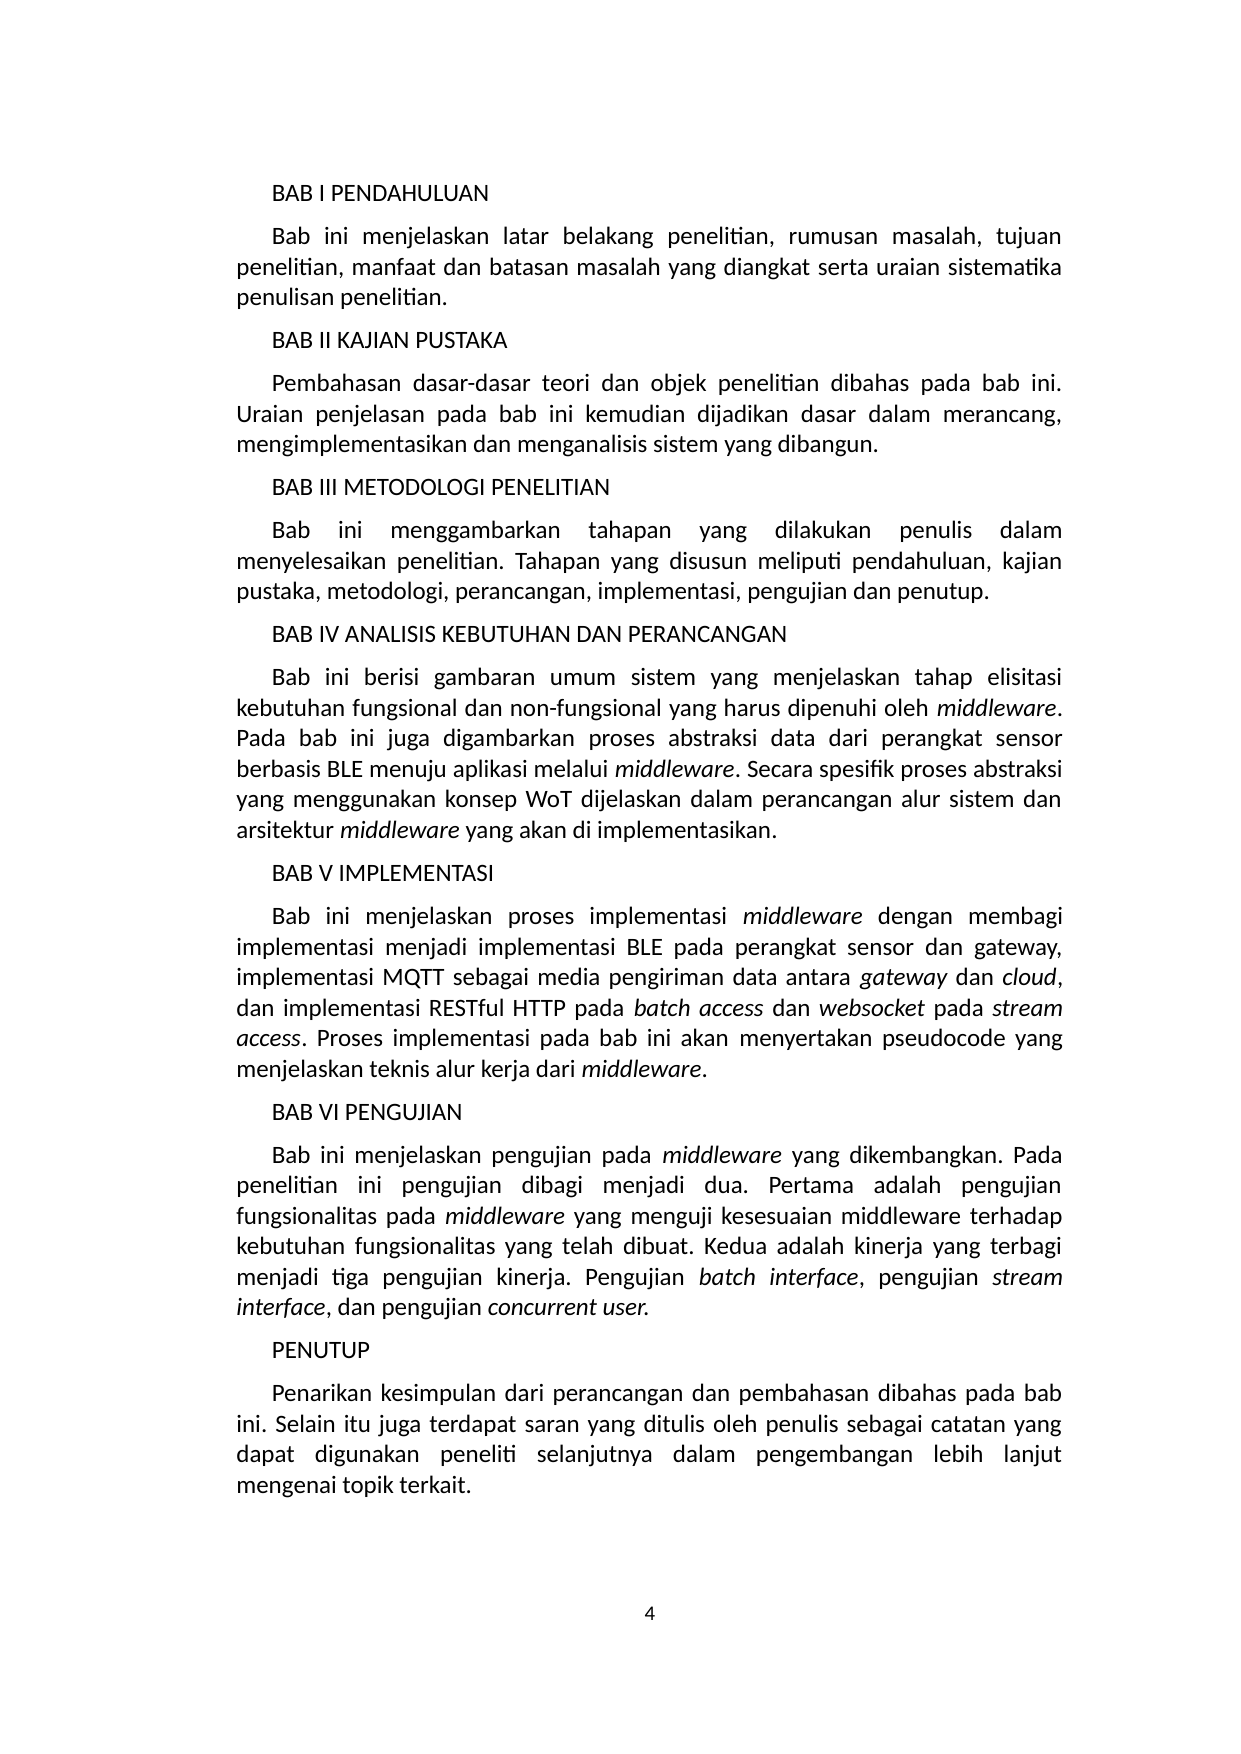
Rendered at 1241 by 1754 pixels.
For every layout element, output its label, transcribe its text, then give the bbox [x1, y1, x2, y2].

text Bab ini menggambarkan tahapan yang dilakukan penulis dalam menyelesaikan penelitian. Tahapan yang disusun meliputi pendahuluan, kajian pustaka, metodologi, perancangan, implementasi, pengujian dan penutup. [236, 514, 1063, 606]
text BAB III METODOLOGI PENELITIAN [236, 471, 1063, 502]
text BAB II KAJIAN PUSTAKA [236, 324, 1063, 355]
text BAB IV ANALISIS KEBUTUHAN DAN PERANCANGAN [236, 618, 1063, 649]
text Bab ini menjelaskan pengujian pada middleware yang dikembangkan. Pada penelitian ini pengujian dibagi menjadi dua. Pertama adalah pengujian fungsionalitas pada middleware yang menguji kesesuaian middleware terhadap kebutuhan fungsionalitas yang telah dibuat. Kedua adalah kinerja yang terbagi menjadi tiga pengujian kinerja. Pengujian batch interface, pengujian stream interface, dan pengujian concurrent user. [236, 1139, 1063, 1322]
text Bab ini berisi gambaran umum sistem yang menjelaskan tahap elisitasi kebutuhan fungsional dan non-fungsional yang harus dipenuhi oleh middleware. Pada bab ini juga digambarkan proses abstraksi data dari perangkat sensor berbasis BLE menuju aplikasi melalui middleware. Secara spesifik proses abstraksi yang menggunakan konsep WoT dijelaskan dalam perancangan alur sistem dan arsitektur middleware yang akan di implementasikan. [236, 661, 1063, 844]
text BAB V IMPLEMENTASI [236, 857, 1063, 888]
text Bab ini menjelaskan proses implementasi middleware dengan membagi implementasi menjadi implementasi BLE pada perangkat sensor dan gateway, implementasi MQTT sebagai media pengiriman data antara gateway dan cloud, dan implementasi RESTful HTTP pada batch access dan websocket pada stream access. Proses implementasi pada bab ini akan menyertakan pseudocode yang menjelaskan teknis alur kerja dari middleware. [236, 900, 1063, 1083]
text BAB VI PENGUJIAN [236, 1096, 1063, 1126]
text Pembahasan dasar-dasar teori dan objek penelitian dibahas pada bab ini. Uraian penjelasan pada bab ini kemudian dijadikan dasar dalam merancang, mengimplementasikan dan menganalisis sistem yang dibangun. [236, 367, 1063, 459]
text BAB I PENDAHULUAN [236, 177, 1063, 208]
text Bab ini menjelaskan latar belakang penelitian, rumusan masalah, tujuan penelitian, manfaat dan batasan masalah yang diangkat serta uraian sistematika penulisan penelitian. [236, 220, 1063, 312]
text PENUTUP [236, 1334, 1063, 1365]
text Penarikan kesimpulan dari perancangan dan pembahasan dibahas pada bab ini. Selain itu juga terdapat saran yang ditulis oleh penulis sebagai catatan yang dapat digunakan peneliti selanjutnya dalam pengembangan lebih lanjut mengenai topik terkait. [236, 1377, 1063, 1499]
